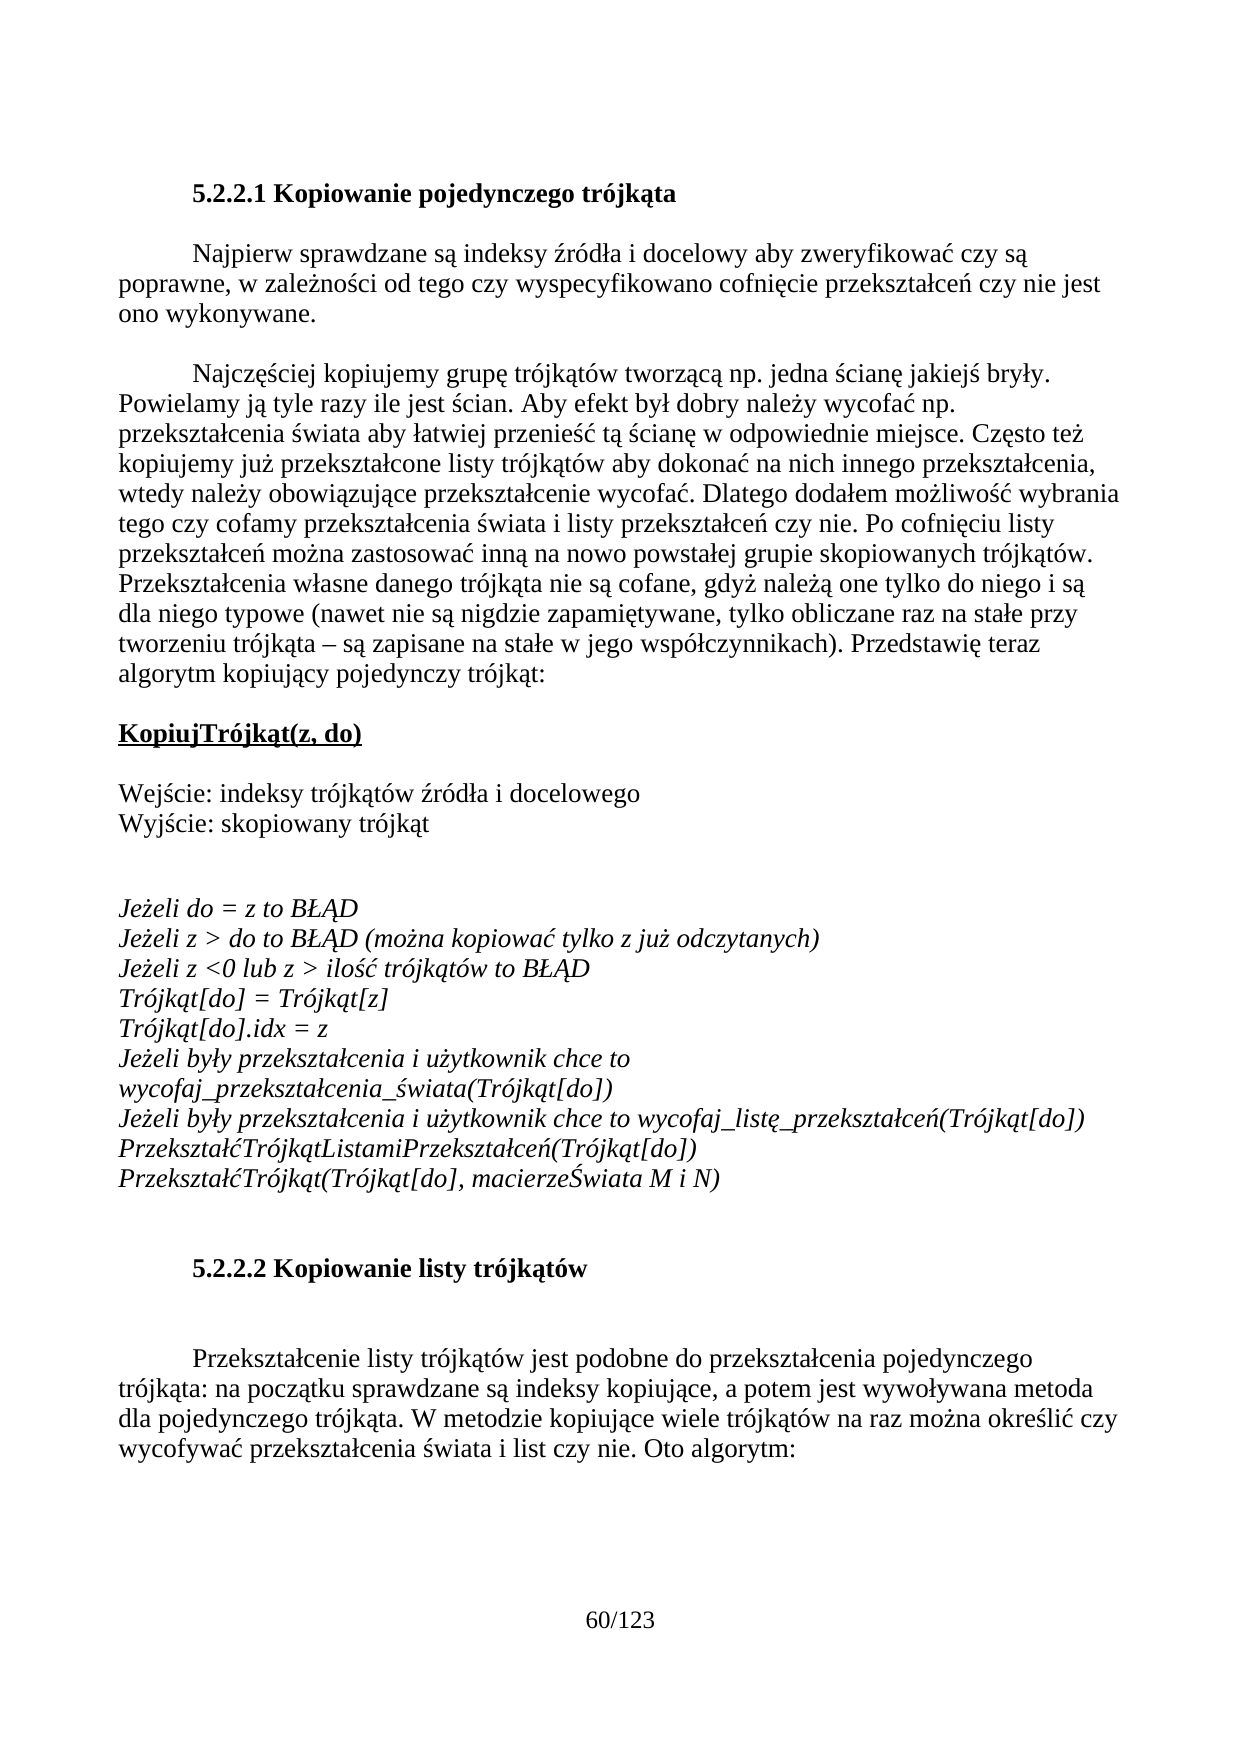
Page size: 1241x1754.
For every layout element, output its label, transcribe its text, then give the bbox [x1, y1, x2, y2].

text Trójkąt[do] = Trójkąt[z] [118, 983, 1122, 1013]
subtitle Wyjście: skopiowany trójkąt [118, 808, 1122, 838]
subtitle Jeżeli do = z to BŁĄD [118, 893, 1122, 923]
text Jeżeli z <0 lub z > ilość trójkątów to BŁĄD [118, 953, 1122, 983]
text 5.2.2.1 Kopiowanie pojedynczego trójkąta [118, 178, 1122, 208]
subtitle Trójkąt[do].idx = z [118, 1013, 1122, 1043]
text Jeżeli z > do to BŁĄD (można kopiować tylko z już odczytanych) [118, 923, 1122, 953]
text PrzekształćTrójkąt(Trójkąt[do], macierzeŚwiata M i N) [118, 1163, 1122, 1193]
text Najczęściej kopiujemy grupę trójkątów tworzącą np. jedna ścianę jakiejś bryły. Powielamy ją tyle razy ile jest ścian. Aby efekt był dobry należy wycofać np. przekształcenia świata aby łatwiej przenieść tą ścianę w odpowiednie miejsce. Często też kopiujemy już przekształcone listy trójkątów aby dokonać na nich innego przekształcenia, wtedy należy obowiązujące przekształcenie wycofać. Dlatego dodałem możliwość wybrania tego czy cofamy przekształcenia świata i listy przekształceń czy nie. Po cofnięciu listy przekształceń można zastosować inną na nowo powstałej grupie skopiowanych trójkątów. Przekształcenia własne danego trójkąta nie są cofane, gdyż należą one tylko do niego i są dla niego typowe (nawet nie są nigdzie zapamiętywane, tylko obliczane raz na stałe przy tworzeniu trójkąta – są zapisane na stałe w jego współczynnikach). Przedstawię teraz algorytm kopiujący pojedynczy trójkąt: [118, 358, 1122, 688]
text PrzekształćTrójkątListamiPrzekształceń(Trójkąt[do]) [118, 1133, 1122, 1163]
text 5.2.2.2 Kopiowanie listy trójkątów [118, 1253, 1122, 1283]
text Jeżeli były przekształcenia i użytkownik chce to wycofaj_listę_przekształceń(Trójkąt[do]) [118, 1103, 1122, 1133]
text Najpierw sprawdzane są indeksy źródła i docelowy aby zweryfikować czy są poprawne, w zależności od tego czy wyspecyfikowano cofnięcie przekształceń czy nie jest ono wykonywane. [118, 238, 1122, 328]
text KopiujTrójkąt(z, do) [118, 718, 1122, 748]
text Wejście: indeksy trójkątów źródła i docelowego [118, 778, 1122, 808]
text Jeżeli były przekształcenia i użytkownik chce to wycofaj_przekształcenia_świata(Trójkąt[do]) [118, 1043, 1122, 1103]
text Przekształcenie listy trójkątów jest podobne do przekształcenia pojedynczego trójkąta: na początku sprawdzane są indeksy kopiujące, a potem jest wywoływana metoda dla pojedynczego trójkąta. W metodzie kopiujące wiele trójkątów na raz można określić czy wycofywać przekształcenia świata i list czy nie. Oto algorytm: [118, 1343, 1122, 1463]
